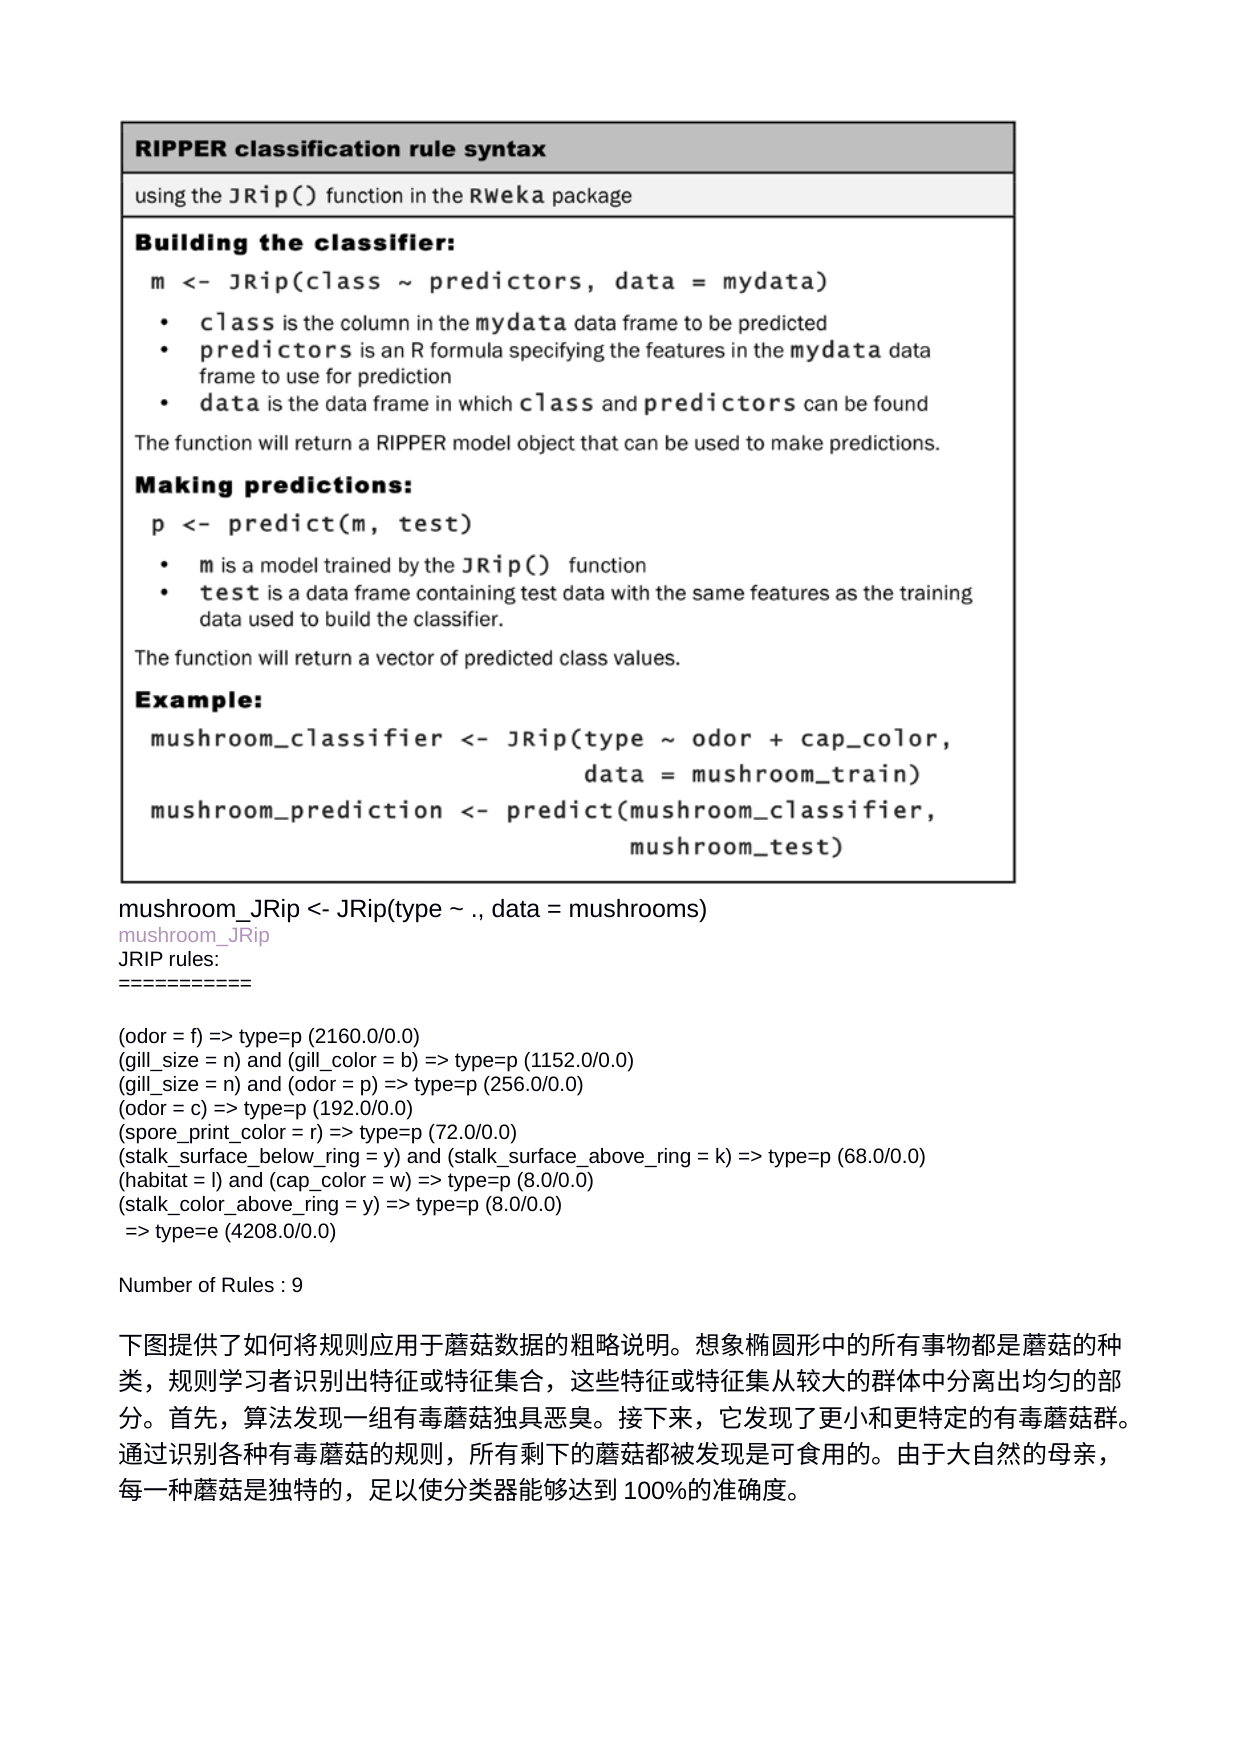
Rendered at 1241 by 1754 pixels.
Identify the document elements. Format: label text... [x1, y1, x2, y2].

text (gill_size = n) and (gill_color = b) => type=p (1152.0/0.0) [118, 1048, 1122, 1072]
text (odor = c) => type=p (192.0/0.0) [118, 1096, 1122, 1119]
text (habitat = l) and (cap_color = w) => type=p (8.0/0.0) [118, 1167, 1122, 1191]
text mushroom_JRip [118, 923, 1122, 947]
text Number of Rules : 9 [118, 1273, 1122, 1297]
text (spore_print_color = r) => type=p (72.0/0.0) [118, 1119, 1122, 1143]
text JRIP rules: [118, 947, 1122, 971]
text (stalk_color_above_ring = y) => type=p (8.0/0.0) [118, 1191, 1122, 1215]
text 下图提供了如何将规则应用于蘑菇数据的粗略说明。想象椭圆形中的所有事物都是蘑菇的种类，规则学习者识别出特征或特征集合，这些特征或特征集从较大的群体中分离出均匀的部分。首先，算法发现一组有毒蘑菇独具恶臭。接下来，它发现了更小和更特定的有毒蘑菇群。 [118, 1326, 1122, 1434]
text =========== [118, 971, 1122, 995]
text (gill_size = n) and (odor = p) => type=p (256.0/0.0) [118, 1072, 1122, 1096]
text mushroom_JRip <- JRip(type ~ ., data = mushrooms) [118, 894, 1122, 923]
text (odor = f) => type=p (2160.0/0.0) [118, 1024, 1122, 1048]
text (stalk_surface_below_ring = y) and (stalk_surface_above_ring = k) => type=p (68.0/0.0) [118, 1143, 1122, 1167]
text => type=e (4208.0/0.0) [118, 1215, 1122, 1244]
text 通过识别各种有毒蘑菇的规则，所有剩下的蘑菇都被发现是可食用的。由于大自然的母亲，每一种蘑菇是独特的，足以使分类器能够达到100%的准确度。 [118, 1434, 1122, 1507]
